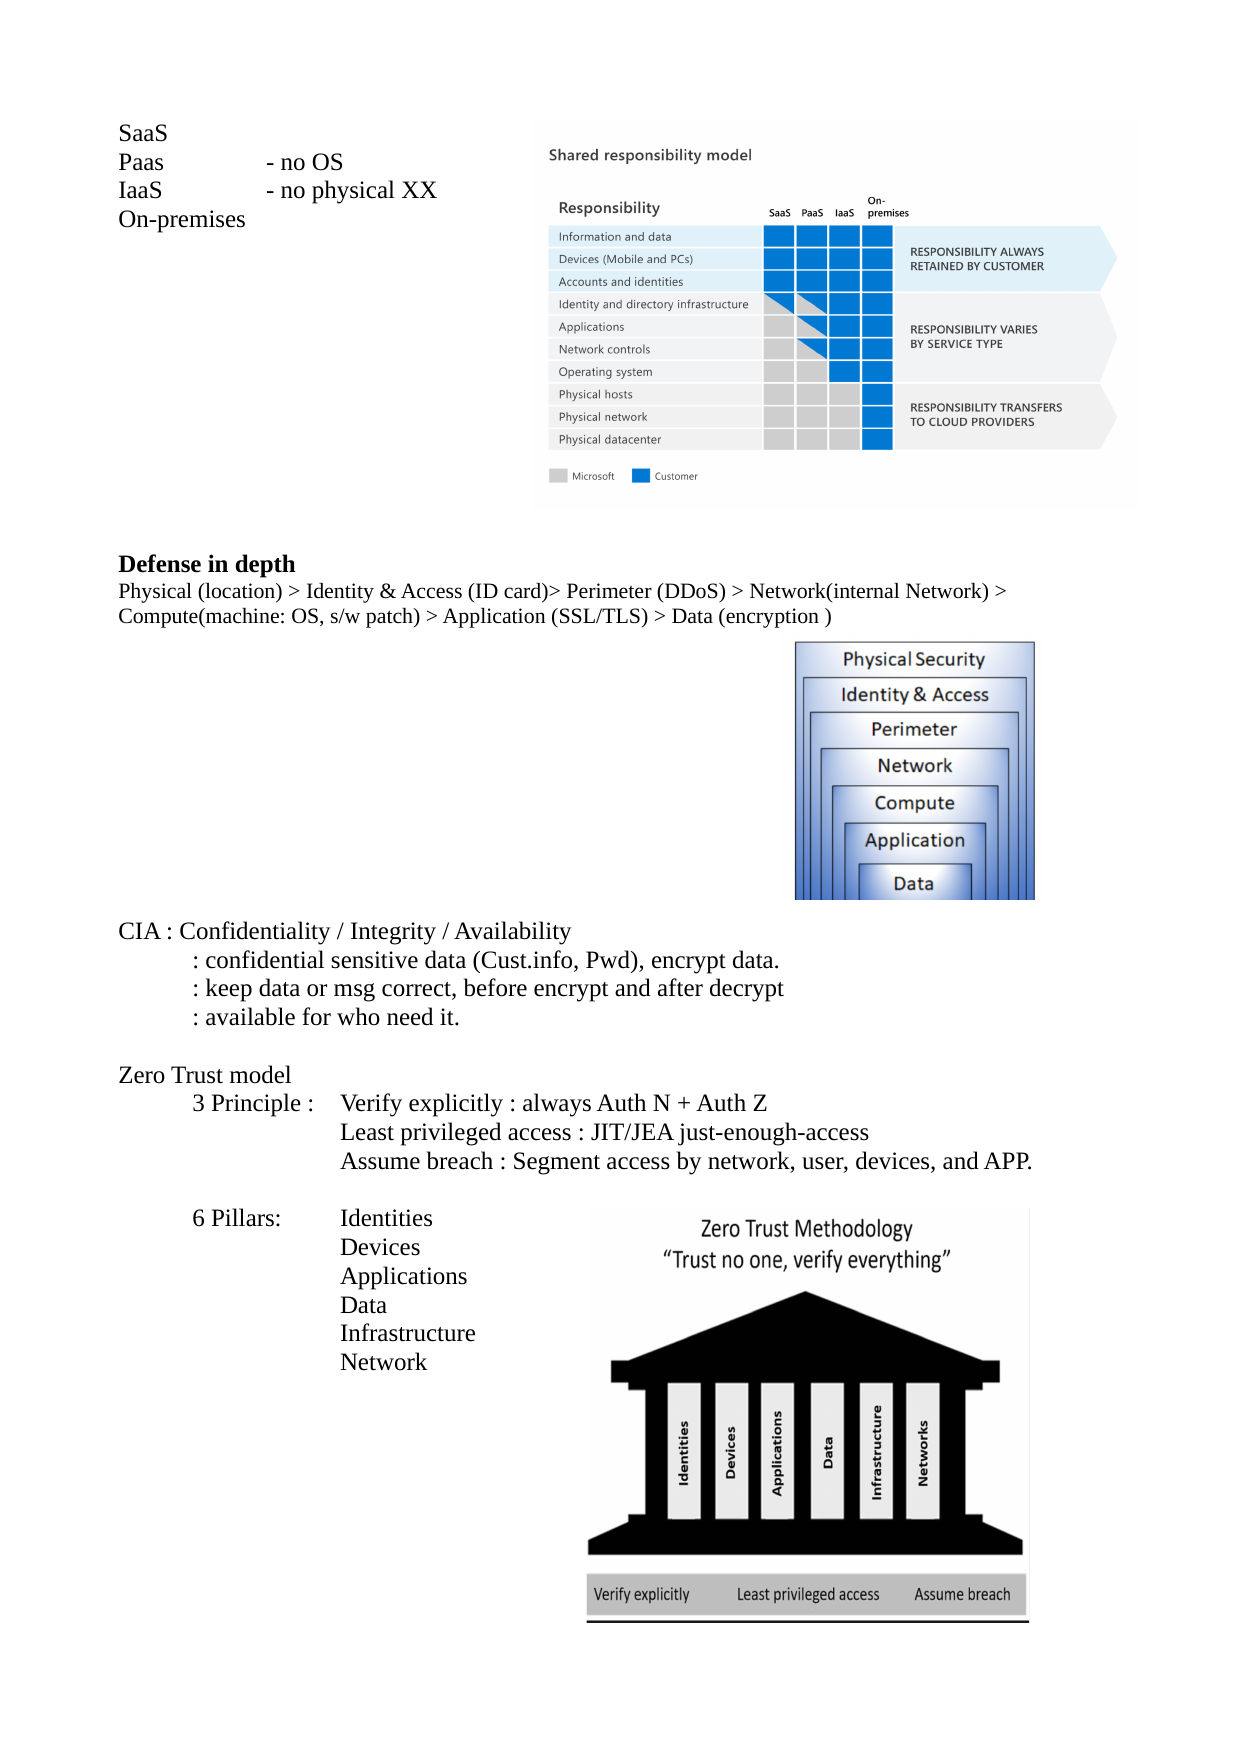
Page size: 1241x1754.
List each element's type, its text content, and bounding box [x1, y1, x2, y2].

text CIA : Confidentiality / Integrity / Availability [118, 916, 1122, 945]
text 3 Principle : Verify explicitly : always Auth N + Auth Z [118, 1088, 1122, 1117]
text Network [118, 1347, 586, 1376]
picture [586, 1207, 1030, 1623]
text IaaS - no physical XX [118, 176, 530, 204]
text [1030, 1232, 1122, 1261]
text Assume breach : Segment access by network, user, devices, and APP. [118, 1146, 1122, 1175]
text Data [118, 1290, 586, 1318]
text [1030, 1347, 1122, 1376]
text Infrastructure [118, 1318, 586, 1347]
text : keep data or msg correct, before encrypt and after decrypt [118, 973, 1122, 1002]
text On-premises [118, 204, 530, 233]
text Paas - no OS [118, 147, 530, 176]
text Zero Trust model [118, 1060, 1122, 1088]
text [1030, 1261, 1122, 1290]
text Least privileged access : JIT/JEA just-enough-access [118, 1117, 1122, 1146]
text Devices [118, 1232, 586, 1261]
text [1030, 1318, 1122, 1347]
picture [778, 634, 1046, 900]
text : confidential sensitive data (Cust.info, Pwd), encrypt data. [118, 945, 1122, 973]
text SaaS [118, 118, 1122, 147]
text : available for who need it. [118, 1002, 1122, 1031]
text Defense in depth [118, 549, 1122, 578]
picture [530, 120, 1139, 510]
text Applications [118, 1261, 586, 1290]
text [1030, 1290, 1122, 1318]
text 6 Pillars: Identities [118, 1203, 1122, 1232]
text Physical (location) > Identity & Access (ID card)> Perimeter (DDoS) > Network(internal Network) > Compute(machine: OS, s/w patch) > Application (SSL/TLS) > Data (encryption ) [118, 578, 1122, 628]
